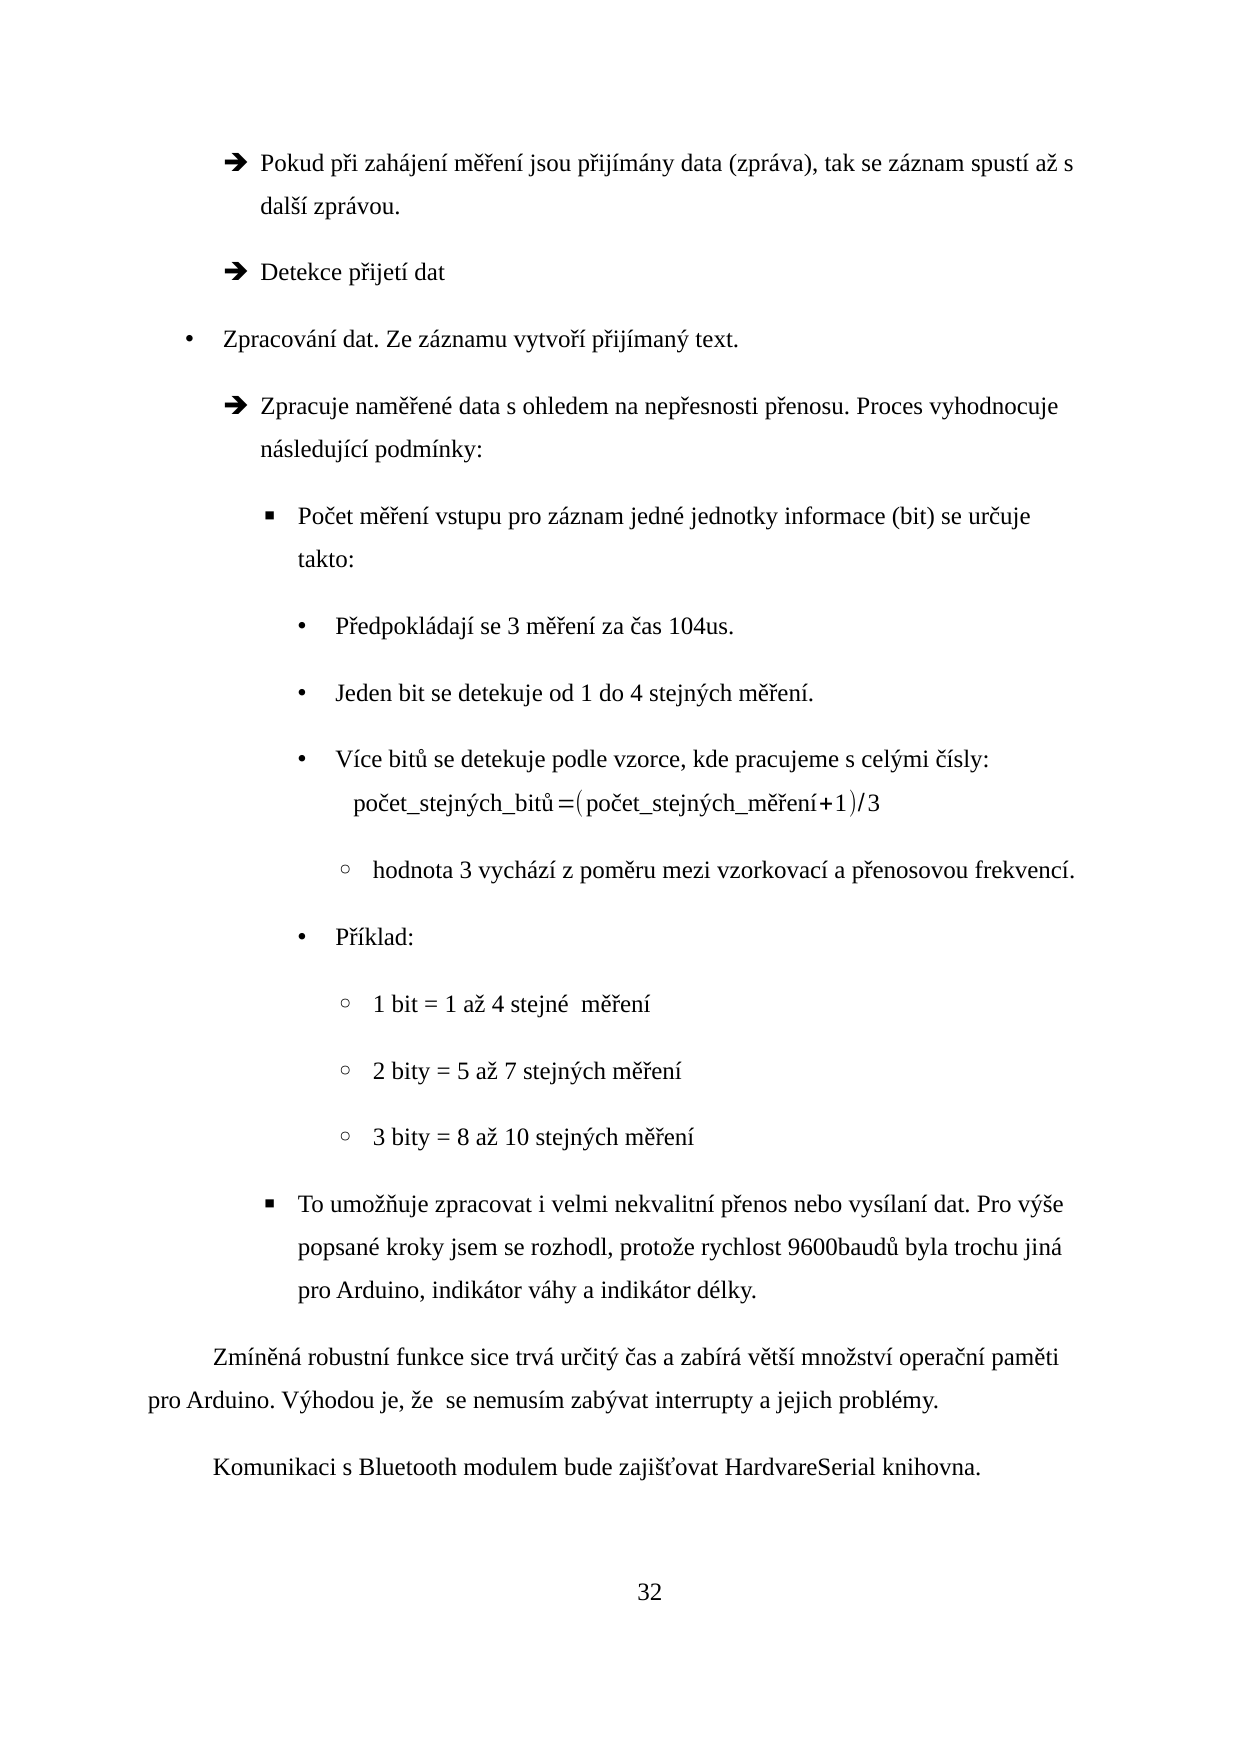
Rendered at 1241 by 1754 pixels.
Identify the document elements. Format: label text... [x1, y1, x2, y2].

list hodnota 3 vychází z poměru mezi vzorkovací a přenosovou frekvencí. [335, 855, 1093, 884]
list Zpracuje naměřené data s ohledem na nepřesnosti přenosu. Proces vyhodnocuje následující podmínky: [223, 391, 1093, 463]
list Počet měření vstupu pro záznam jedné jednotky informace (bit) se určuje takto: [260, 501, 1093, 573]
list Detekce přijetí dat [223, 257, 1093, 286]
list Předpokládají se 3 měření za čas 104us. [298, 611, 1093, 639]
text Zmíněná robustní funkce sice trvá určitý čas a zabírá větší množství operační paměti pro Arduino. Výhodou je, že se nemusím zabývat interrupty a jejich problémy. [148, 1342, 1093, 1414]
list Jeden bit se detekuje od 1 do 4 stejných měření. [298, 678, 1093, 706]
list 3 bity = 8 až 10 stejných měření [335, 1122, 1093, 1151]
list Pokud při zahájení měření jsou přijímány data (zpráva), tak se záznam spustí až s další zprávou. [223, 148, 1093, 219]
list 2 bity = 5 až 7 stejných měření [335, 1056, 1093, 1084]
text Komunikaci s Bluetooth modulem bude zajišťovat HardvareSerial knihovna. [148, 1452, 1093, 1481]
list 1 bit = 1 až 4 stejné měření [335, 989, 1093, 1018]
list Zpracování dat. Ze záznamu vytvoří přijímaný text. [185, 324, 1093, 353]
list Více bitů se detekuje podle vzorce, kde pracujeme s celými čísly: [298, 744, 1093, 817]
list To umožňuje zpracovat i velmi nekvalitní přenos nebo vysílaní dat. Pro výše popsané kroky jsem se rozhodl, protože rychlost 9600baudů byla trochu jiná pro Arduino, indikátor váhy a indikátor délky. [260, 1189, 1093, 1304]
list Příklad: [298, 922, 1093, 951]
